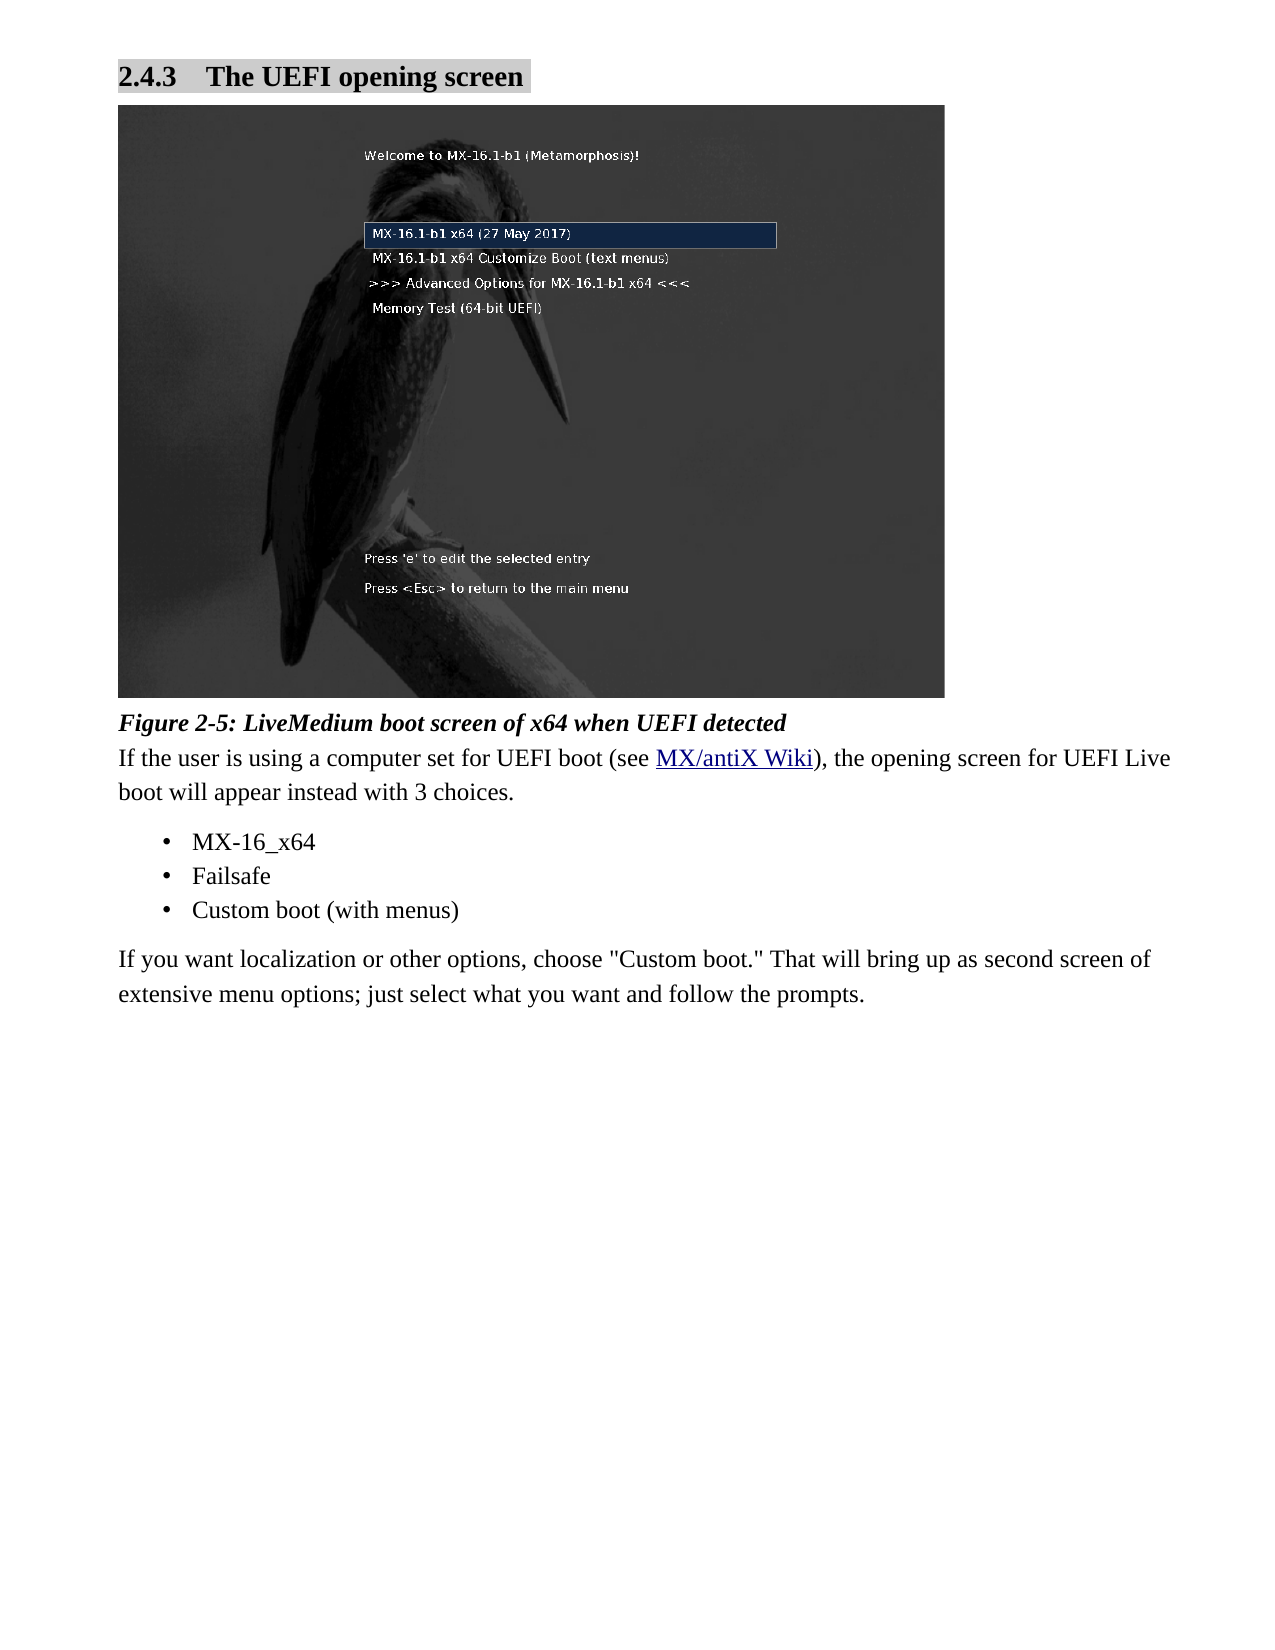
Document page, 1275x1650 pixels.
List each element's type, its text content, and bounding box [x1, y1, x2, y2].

text Figure 2-5: LiveMedium boot screen of x64 when UEFI detected [118, 708, 1216, 737]
text If the user is using a computer set for UEFI boot (see MX/antiX Wiki), the opening screen for UEFI Live boot will appear instead with 3 choices. [118, 743, 1216, 806]
list MX-16_x64 [162, 827, 1216, 855]
text If you want localization or other options, choose "Custom boot." That will bring up as second screen of extensive menu options; just select what you want and follow the prompts. [118, 944, 1216, 1008]
subtitle 2.4.3 The UEFI opening screen [531, 59, 1216, 93]
list Custom boot (with menus) [162, 896, 1216, 924]
list Failsafe [162, 861, 1216, 890]
picture [118, 105, 945, 698]
